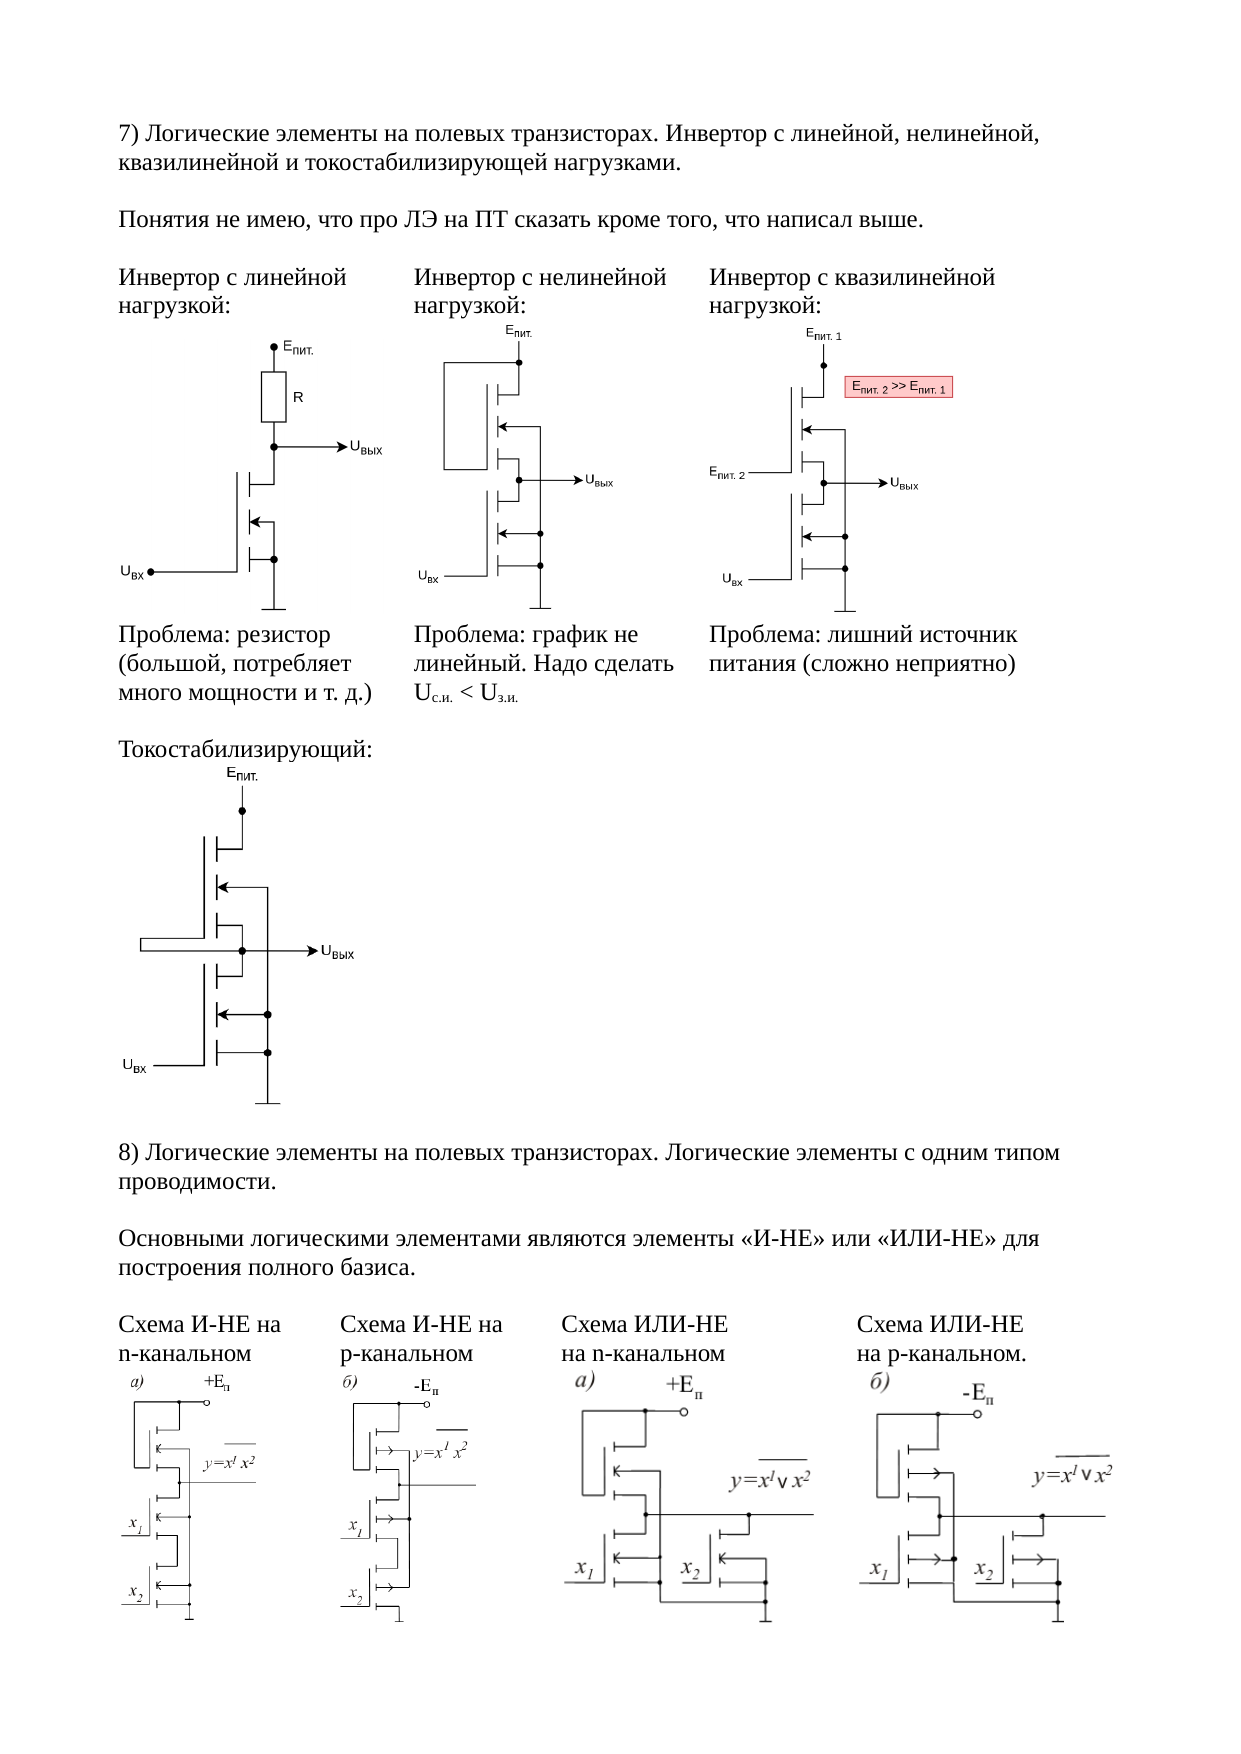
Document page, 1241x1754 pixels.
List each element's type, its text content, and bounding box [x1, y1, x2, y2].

text Основными логическими элементами являются элементы «И-НЕ» или «ИЛИ-НЕ» для построения полного базиса. [118, 1223, 1122, 1281]
text нагрузкой: нагрузкой: нагрузкой: [118, 291, 1122, 319]
text Инвертор с линейной Инвертор с нелинейной Инвертор с квазилинейной [118, 262, 1122, 291]
picture [118, 762, 356, 1109]
text 8) Логические элементы на полевых транзисторах. Логические элементы с одним типом проводимости. [118, 1137, 1122, 1194]
picture [856, 1370, 1116, 1626]
text (большой, потребляет линейный. Надо сделать питания (сложно неприятно) [118, 648, 1122, 677]
text Схема И-НЕ на Схема И-НЕ на Схема ИЛИ-НЕ Схема ИЛИ-НЕ [118, 1309, 1122, 1338]
picture [413, 319, 616, 614]
text Токостабилизирующий: [118, 734, 1122, 763]
picture [708, 326, 955, 614]
text Понятия не имею, что про ЛЭ на ПТ сказать кроме того, что написал выше. [118, 204, 1122, 233]
picture [561, 1367, 817, 1626]
picture [118, 339, 384, 614]
picture [339, 1371, 481, 1626]
text n-канальном p-канальном на n-канальном на p-канальном. [118, 1338, 1122, 1367]
text Проблема: резистор Проблема: график не Проблема: лишний источник [118, 619, 1122, 648]
text много мощности и т. д.) Uс.и. < Uз.и. [118, 677, 1122, 705]
text 7) Логические элементы на полевых транзисторах. Инвертор с линейной, нелинейной, квазилинейной и токостабилизирующей нагрузками. [118, 118, 1122, 176]
picture [118, 1370, 264, 1626]
